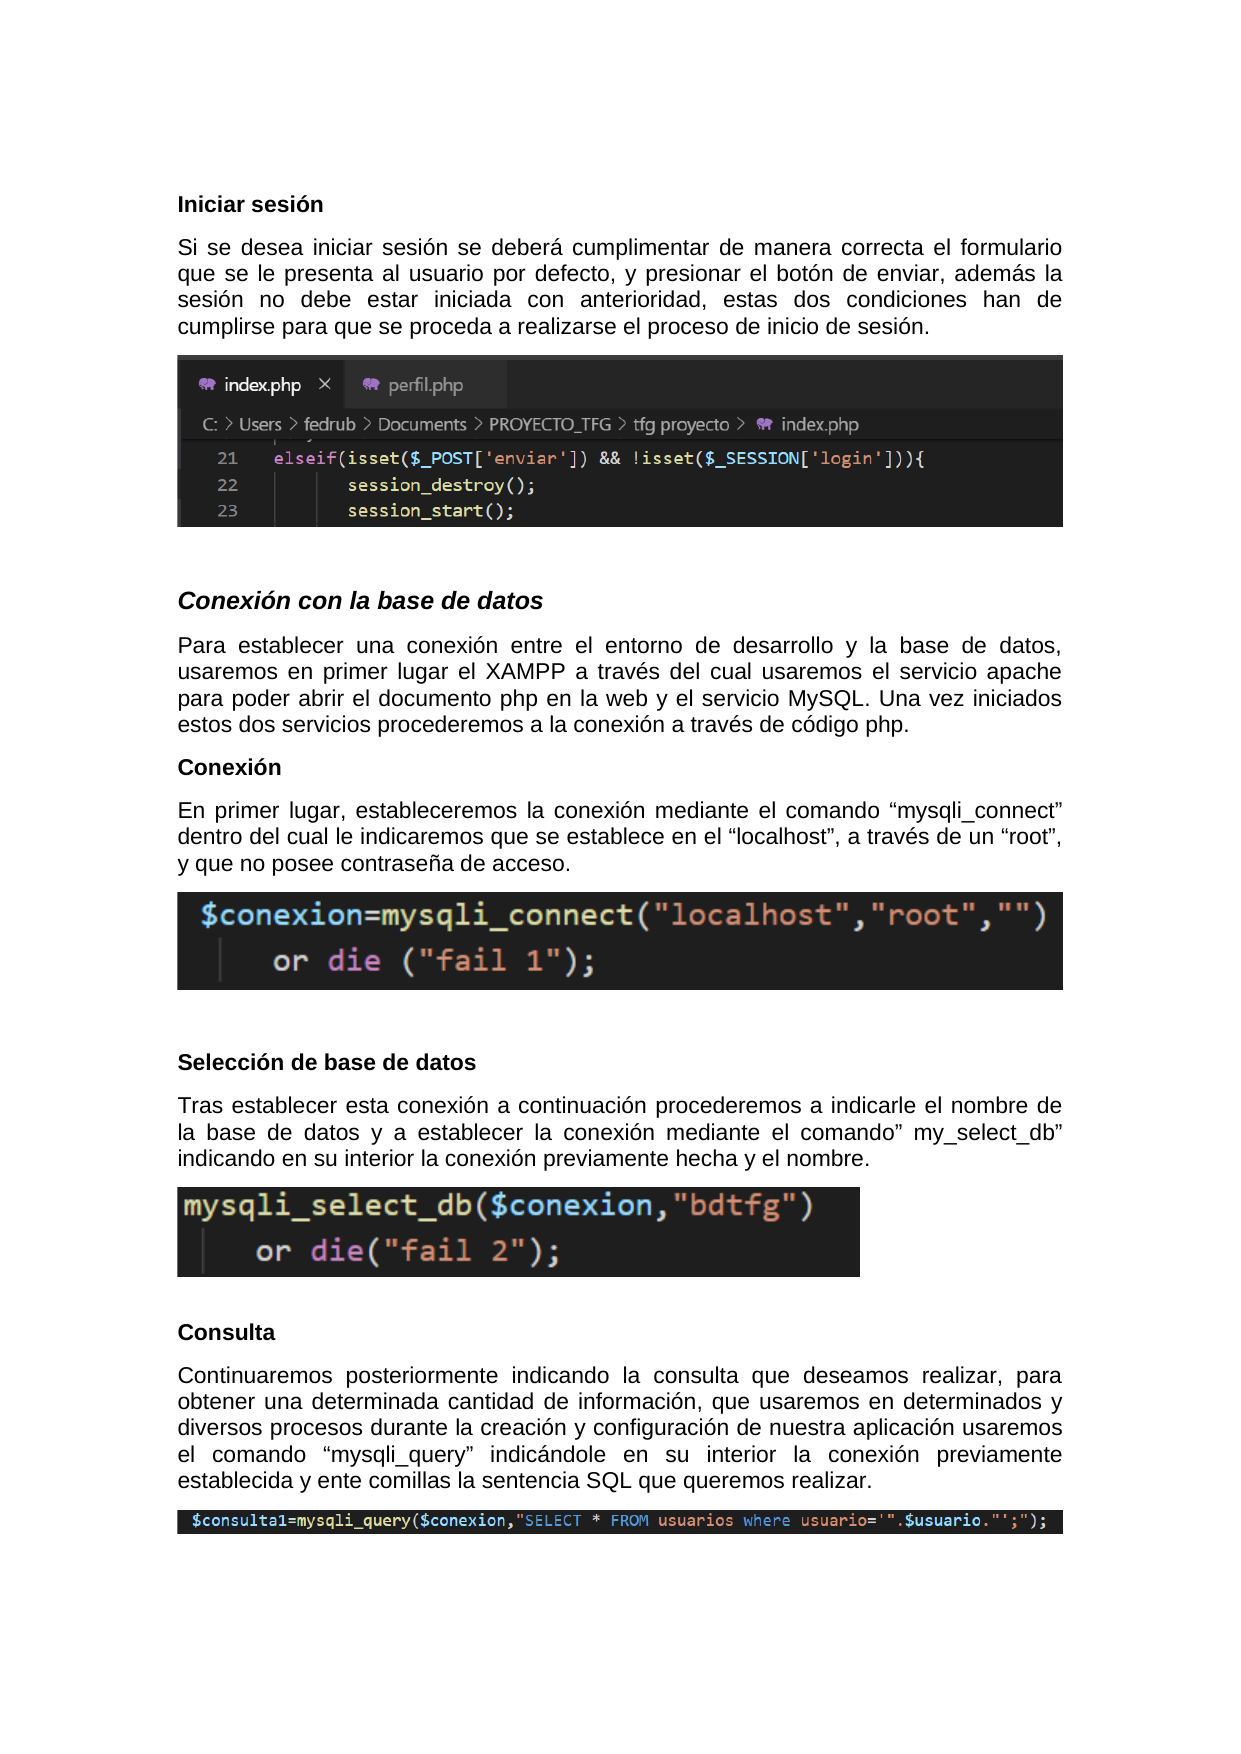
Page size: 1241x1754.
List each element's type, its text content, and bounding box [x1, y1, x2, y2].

text Tras establecer esta conexión a continuación procederemos a indicarle el nombre de la base de datos y a establecer la conexión mediante el comando” my_select_db” indicando en su interior la conexión previamente hecha y el nombre. [177, 1092, 1063, 1171]
text Para establecer una conexión entre el entorno de desarrollo y la base de datos, usaremos en primer lugar el XAMPP a través del cual usaremos el servicio apache para poder abrir el documento php en la web y el servicio MySQL. Una vez iniciados estos dos servicios procederemos a la conexión a través de código php. [177, 632, 1063, 737]
text Continuaremos posteriormente indicando la consulta que deseamos realizar, para obtener una determinada cantidad de información, que usaremos en determinados y diversos procesos durante la creación y configuración de nuestra aplicación usaremos el comando “mysqli_query” indicándole en su interior la conexión previamente establecida y ente comillas la sentencia SQL que queremos realizar. [177, 1362, 1063, 1493]
text Conexión con la base de datos [177, 586, 1063, 615]
text Consulta [177, 1319, 1063, 1345]
text Si se desea iniciar sesión se deberá cumplimentar de manera correcta el formulario que se le presenta al usuario por defecto, y presionar el botón de enviar, además la sesión no debe estar iniciada con anterioridad, estas dos condiciones han de cumplirse para que se proceda a realizarse el proceso de inicio de sesión. [177, 234, 1063, 339]
text En primer lugar, estableceremos la conexión mediante el comando “mysqli_connect” dentro del cual le indicaremos que se establece en el “localhost”, a través de un “root”, y que no posee contraseña de acceso. [177, 797, 1063, 876]
text Selección de base de datos [177, 1049, 1063, 1076]
text Iniciar sesión [177, 191, 1063, 217]
text Conexión [177, 754, 1063, 780]
